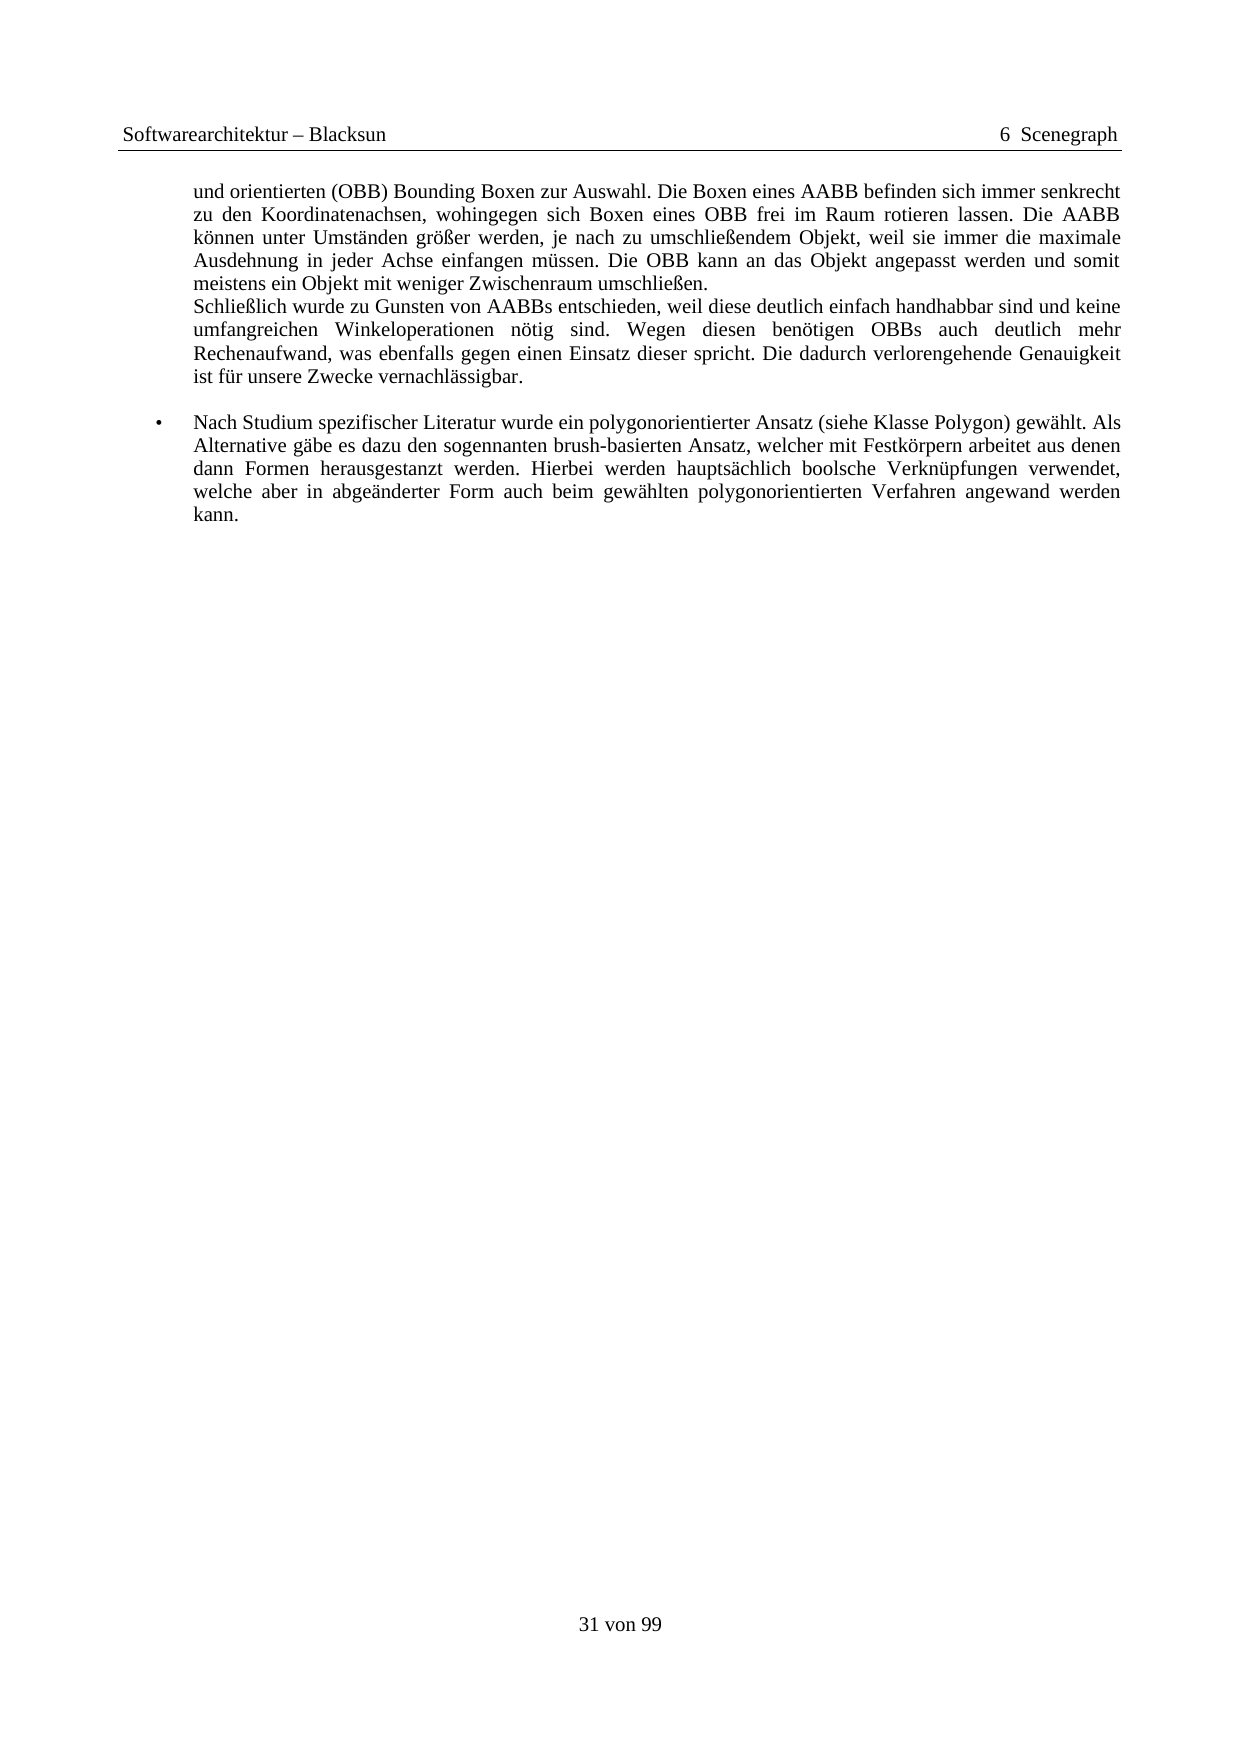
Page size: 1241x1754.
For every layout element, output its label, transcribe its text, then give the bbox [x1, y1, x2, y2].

list Schließlich wurde zu Gunsten von AABBs entschieden, weil diese deutlich einfach handhabbar sind und keine umfangreichen Winkeloperationen nötig sind. Wegen diesen benötigen OBBs auch deutlich mehr Rechenaufwand, was ebenfalls gegen einen Einsatz dieser spricht. Die dadurch verlorengehende Genauigkeit ist für unsere Zwecke vernachlässigbar. [156, 295, 1122, 388]
list Nach Studium spezifischer Literatur wurde ein polygonorientierter Ansatz (siehe Klasse Polygon) gewählt. Als Alternative gäbe es dazu den sogennanten brush-basierten Ansatz, welcher mit Festkörpern arbeitet aus denen dann Formen herausgestanzt werden. Hierbei werden hauptsächlich boolsche Verknüpfungen verwendet, welche aber in abgeänderter Form auch beim gewählten polygonorientierten Verfahren angewand werden kann. [156, 411, 1122, 526]
list und orientierten (OBB) Bounding Boxen zur Auswahl. Die Boxen eines AABB befinden sich immer senkrecht zu den Koordinatenachsen, wohingegen sich Boxen eines OBB frei im Raum rotieren lassen. Die AABB können unter Umständen größer werden, je nach zu umschließendem Objekt, weil sie immer die maximale Ausdehnung in jeder Achse einfangen müssen. Die OBB kann an das Objekt angepasst werden und somit meistens ein Objekt mit weniger Zwischenraum umschließen. [156, 179, 1122, 295]
